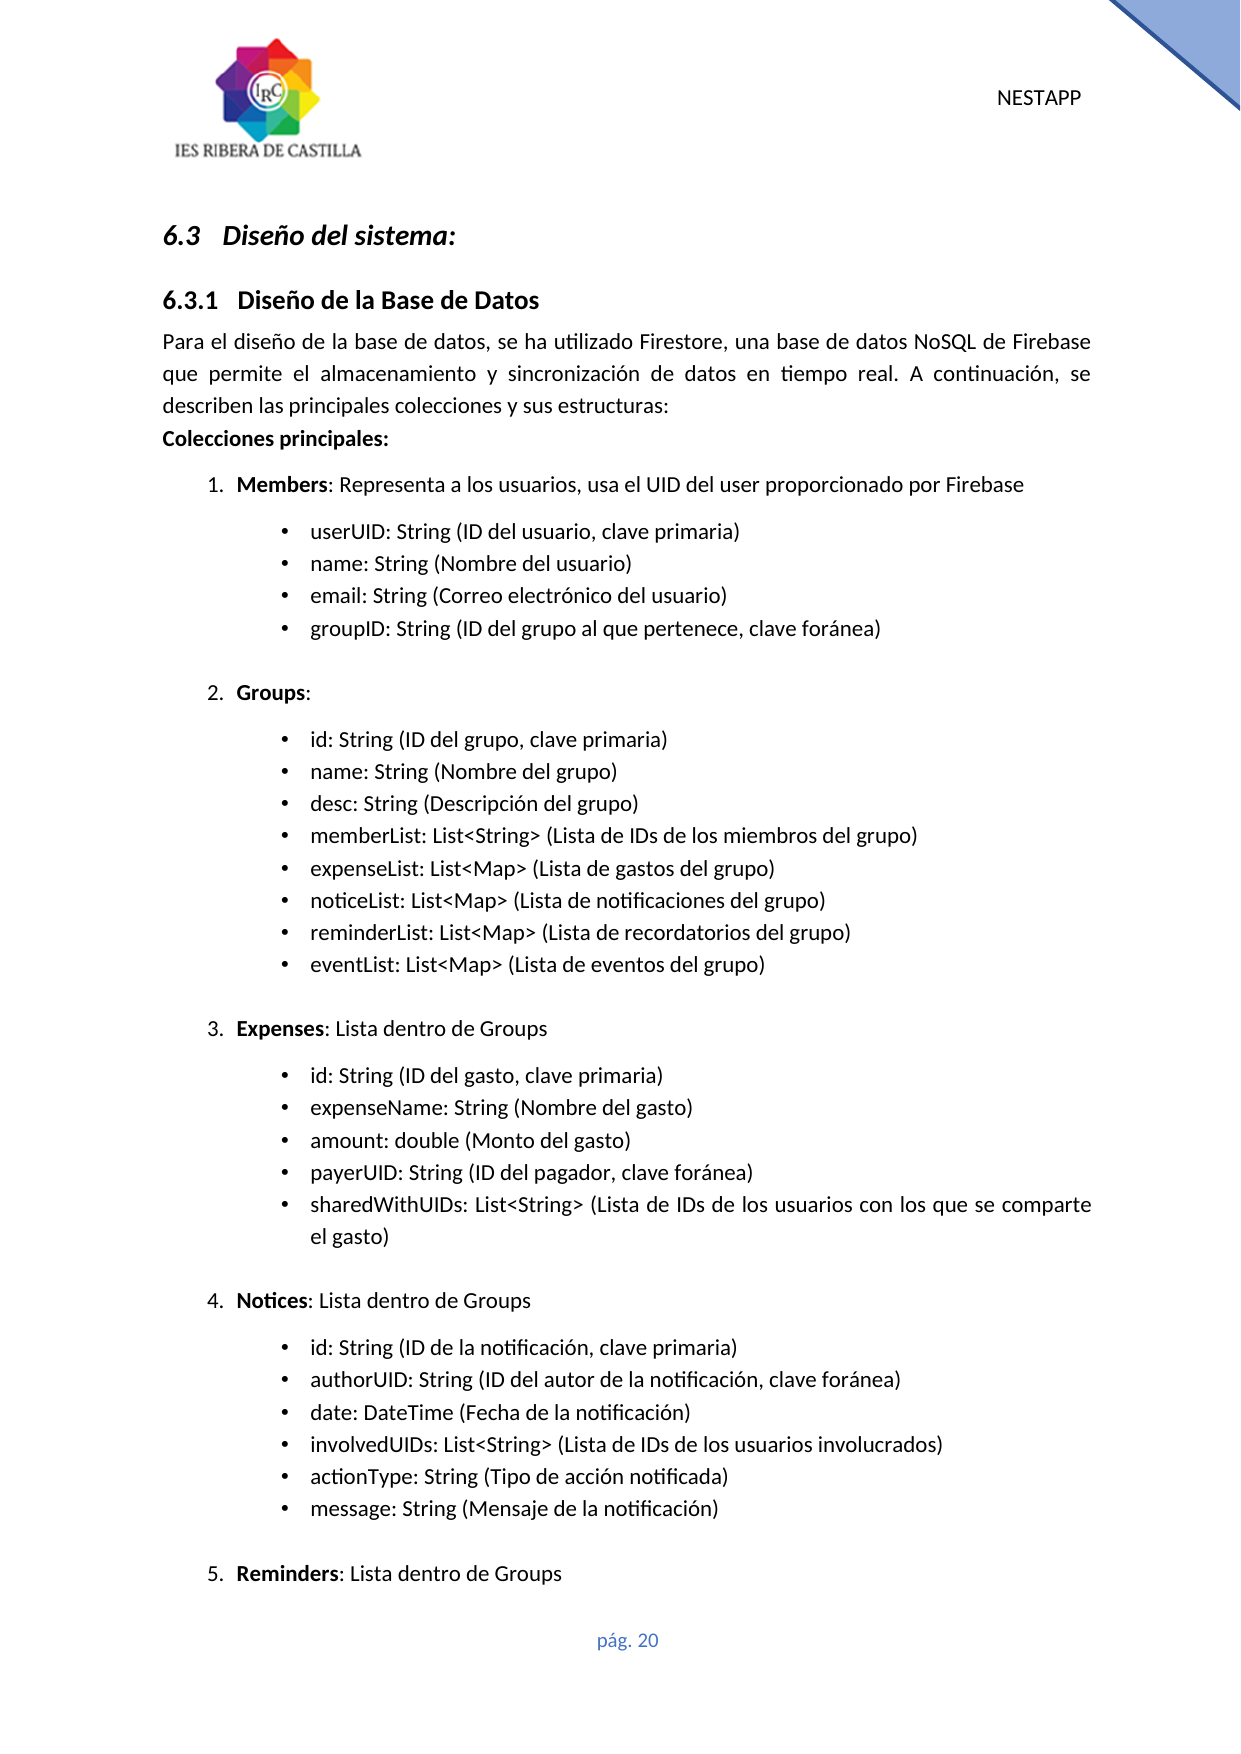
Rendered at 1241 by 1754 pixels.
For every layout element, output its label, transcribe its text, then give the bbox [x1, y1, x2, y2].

list reminderList: List<Map> (Lista de recordatorios del grupo) [281, 918, 1093, 946]
list eventList: List<Map> (Lista de eventos del grupo) [281, 950, 1093, 978]
list groupID: String (ID del grupo al que pertenece, clave foránea) [281, 614, 1093, 642]
list authorUID: String (ID del autor de la notificación, clave foránea) [281, 1366, 1093, 1394]
text Para el diseño de la base de datos, se ha utilizado Firestore, una base de datos NoSQL de Firebase que permite el almacenamiento y sincronización de datos en tiempo real. A continuación, se describen las principales colecciones y sus estructuras: [162, 327, 1093, 419]
list id: String (ID de la notificación, clave primaria) [281, 1333, 1093, 1361]
subtitle Diseño del sistema: [162, 217, 1093, 253]
list expenseList: List<Map> (Lista de gastos del grupo) [281, 854, 1093, 882]
list memberList: List<String> (Lista de IDs de los miembros del grupo) [281, 821, 1093, 849]
list sharedWithUIDs: List<String> (Lista de IDs de los usuarios con los que se comparte el gasto) [281, 1190, 1093, 1250]
list Groups: [207, 678, 1093, 706]
subtitle Diseño de la Base de Datos [162, 283, 1093, 316]
list name: String (Nombre del usuario) [281, 549, 1093, 577]
list Members: Representa a los usuarios, usa el UID del user proporcionado por Firebase [207, 470, 1093, 498]
text Colecciones principales: [162, 424, 1093, 452]
list actionType: String (Tipo de acción notificada) [281, 1462, 1093, 1490]
picture [173, 29, 366, 164]
list id: String (ID del grupo, clave primaria) [281, 725, 1093, 753]
list expenseName: String (Nombre del gasto) [281, 1093, 1093, 1122]
list Reminders: Lista dentro de Groups [207, 1559, 1093, 1587]
list userUID: String (ID del usuario, clave primaria) [281, 517, 1093, 545]
list noticeList: List<Map> (Lista de notificaciones del grupo) [281, 886, 1093, 914]
list involvedUIDs: List<String> (Lista de IDs de los usuarios involucrados) [281, 1430, 1093, 1458]
list email: String (Correo electrónico del usuario) [281, 582, 1093, 609]
list id: String (ID del gasto, clave primaria) [281, 1061, 1093, 1089]
list Notices: Lista dentro de Groups [207, 1287, 1093, 1315]
list message: String (Mensaje de la notificación) [281, 1494, 1093, 1522]
list name: String (Nombre del grupo) [281, 757, 1093, 785]
list Expenses: Lista dentro de Groups [207, 1014, 1093, 1043]
list date: DateTime (Fecha de la notificación) [281, 1398, 1093, 1426]
list amount: double (Monto del gasto) [281, 1126, 1093, 1154]
list desc: String (Descripción del grupo) [281, 789, 1093, 817]
list payerUID: String (ID del pagador, clave foránea) [281, 1158, 1093, 1186]
